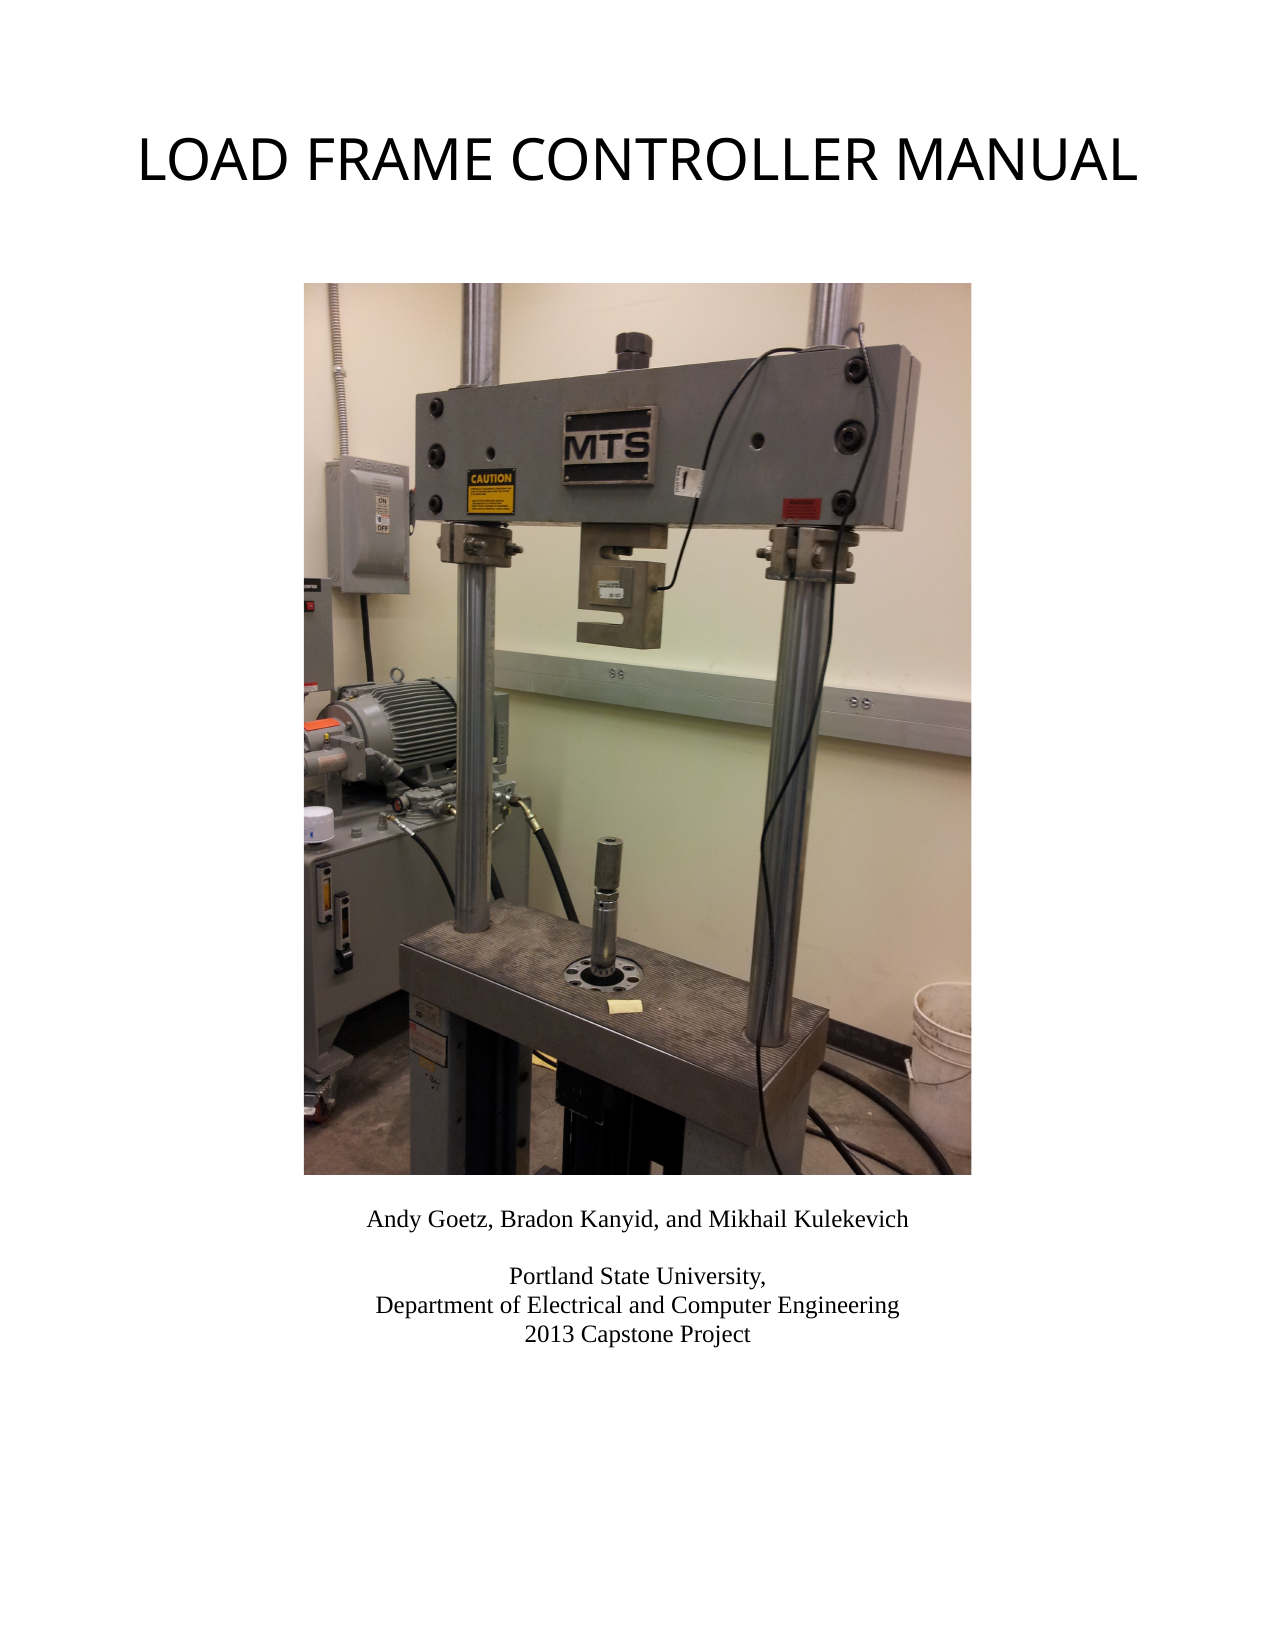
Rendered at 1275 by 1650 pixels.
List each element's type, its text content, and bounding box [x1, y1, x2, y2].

text Portland State University, [118, 1261, 1157, 1290]
text Department of Electrical and Computer Engineering [118, 1290, 1157, 1319]
picture [303, 283, 972, 1175]
text Andy Goetz, Bradon Kanyid, and Mikhail Kulekevich [118, 1204, 1157, 1233]
text LOAD FRAME CONTROLLER MANUAL [118, 118, 1157, 198]
text 2013 Capstone Project [118, 1319, 1157, 1348]
